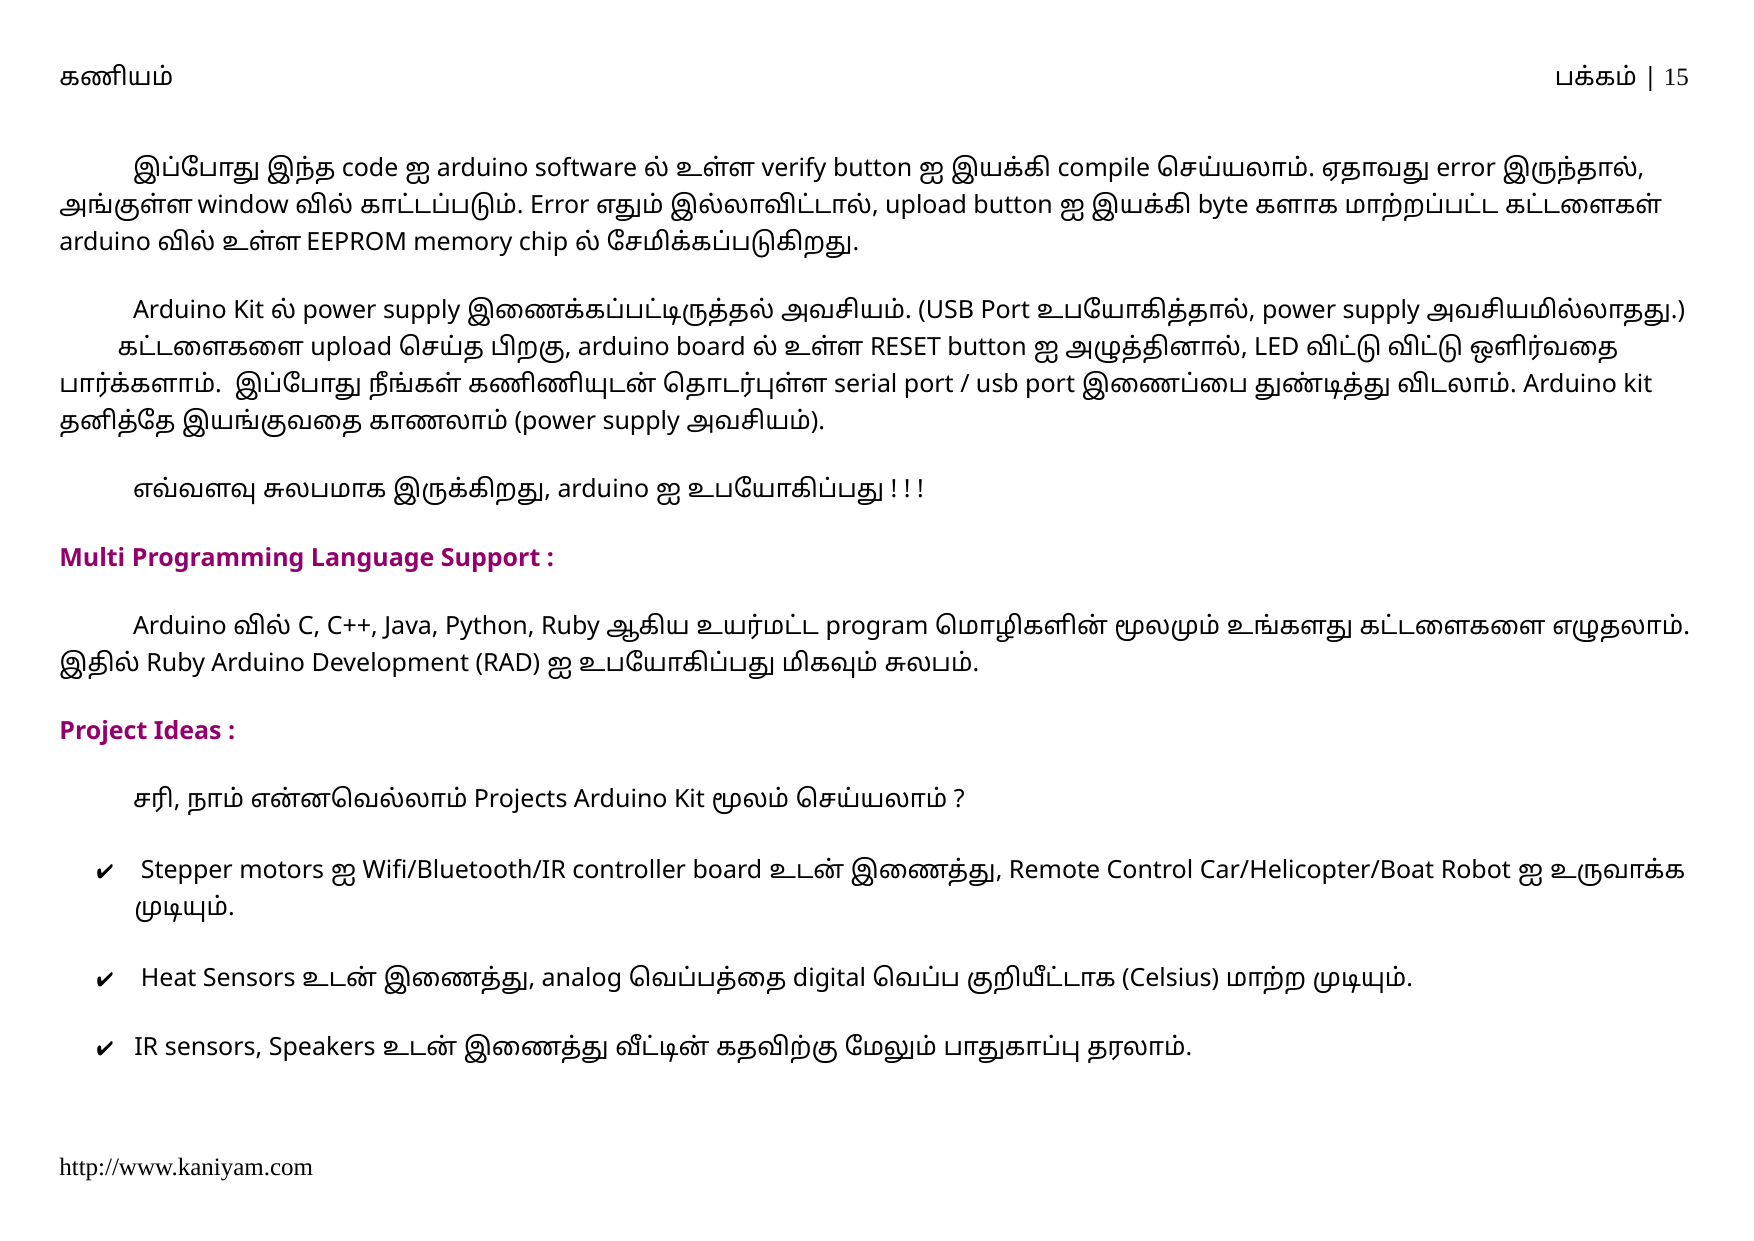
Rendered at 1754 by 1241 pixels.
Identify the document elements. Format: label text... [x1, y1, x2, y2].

text இப்போது இந்த code ஐ arduino software ல் உள்ள verify button ஐ இயக்கி compile செய்யலாம். ஏதாவது error இருந்தால், அங்குள்ளwindow வில் காட்டப்படும். Error எதும் இல்லாவிட்டால், upload button ஐ இயக்கி byte களாக மாற்றப்பட்ட கட்டளைகள் arduino வில் உள்ளEEPROM memory chip ல் சேமிக்கப்படுகிறது. [59, 150, 1695, 261]
text Multi Programming Language Support : [59, 539, 1695, 573]
text கட்டளைகளை upload செய்த பிறகு, arduino board ல் உள்ள RESET button ஐ அழுத்தினால், LED விட்டு விட்டு ஒளிர்வதை பார்க்களாம். இப்போது நீங்கள் கணிணியுடன் தொடர்புள்ள serial port / usb port இணைப்பை துண்டித்து விடலாம். Arduino kit தனித்தே இயங்குவதை காணலாம் (power supply அவசியம்). [59, 329, 1695, 440]
text சரி, நாம் என்னவெல்லாம் Projects Arduino Kit மூலம் செய்யலாம் ? [59, 781, 1695, 818]
text எவ்வளவு சுலபமாக இருக்கிறது, arduino ஐ உபயோகிப்பது ! ! ! [59, 471, 1695, 508]
list IR sensors, Speakers உடன் இணைத்து வீட்டின் கதவிற்கு மேலும் பாதுகாப்பு தரலாம். [97, 1028, 1695, 1065]
text Arduino Kit ல் power supply இணைக்கப்பட்டிருத்தல் அவசியம். (USB Port உபயோகித்தால், power supply அவசியமில்லாதது.) [59, 292, 1695, 329]
list Stepper motors ஐ Wifi/Bluetooth/IR controller board உடன் இணைத்து, Remote Control Car/Helicopter/Boat Robot ஐ உருவாக்க முடியும். [97, 852, 1695, 926]
text Project Ideas : [59, 713, 1695, 747]
list Heat Sensors உடன் இணைத்து, analog வெப்பத்தை digital வெப்ப குறியீட்டாக (Celsius) மாற்ற முடியும். [97, 960, 1695, 997]
text Arduino வில் C, C++, Java, Python, Ruby ஆகிய உயர்மட்ட program மொழிகளின் மூலமும் உங்களது கட்டளைகளை எழுதலாம். இதில் Ruby Arduino Development (RAD) ஐ உபயோகிப்பது மிகவும் சுலபம். [59, 607, 1695, 681]
